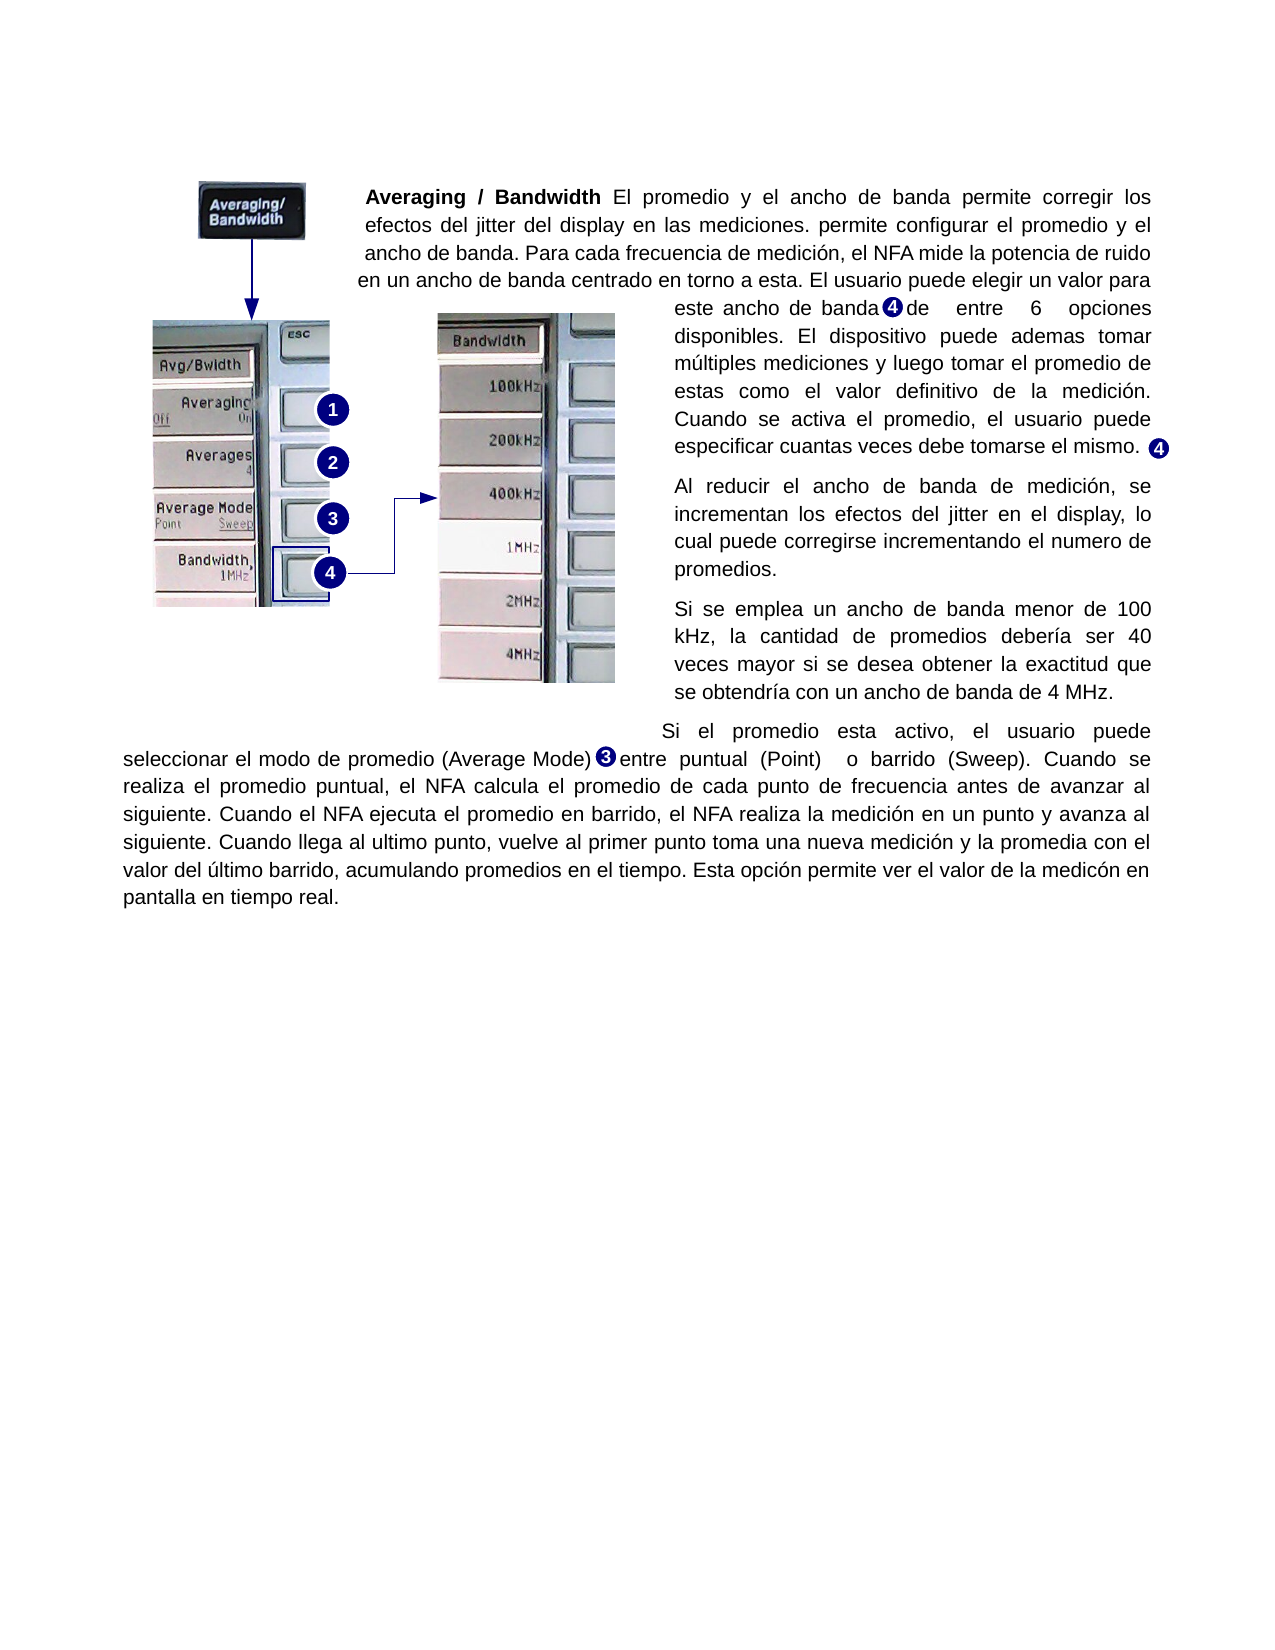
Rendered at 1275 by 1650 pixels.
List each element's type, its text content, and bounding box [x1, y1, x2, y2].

text Al reducir el ancho de banda de medición, se incrementan los efectos del jitter en el display, lo cual puede corregirse incrementando el numero de promedios. [615, 470, 1152, 581]
text Averaging / Bandwidth El promedio y el ancho de banda permite corregir los efectos del jitter del display en las mediciones. permite configurar el promedio y el ancho de banda. Para cada frecuencia de medición, el NFA mide la potencia de ruido en un ancho de banda centrado en torno a esta. El usuario puede elegir un valor para este ancho de banda de entre 6 opciones disponibles. El dispositivo puede ademas tomar múltiples mediciones y luego tomar el promedio de estas como el valor definitivo de la medición. Cuando se activa el promedio, el usuario puede especificar cuantas veces debe tomarse el mismo. [253, 181, 1152, 458]
text Si se emplea un ancho de banda menor de 100 kHz, la cantidad de promedios debería ser 40 veces mayor si se desea obtener la exactitud que se obtendría con un ancho de banda de 4 MHz. [123, 593, 1152, 703]
text Si el promedio esta activo, el usuario puede seleccionar el modo de promedio (Average Mode) entre puntual (Point) o barrido (Sweep). Cuando se realiza el promedio puntual, el NFA calcula el promedio de cada punto de frecuencia antes de avanzar al siguiente. Cuando el NFA ejecuta el promedio en barrido, el NFA realiza la medición en un punto y avanza al siguiente. Cuando llega al ultimo punto, vuelve al primer punto toma una nueva medición y la promedia con el valor del último barrido, acumulando promedios en el tiempo. Esta opción permite ver el valor de la medicón en pantalla en tiempo real. [123, 715, 1152, 909]
text [123, 181, 251, 458]
picture [197, 181, 307, 241]
picture [152, 320, 330, 607]
picture [274, 548, 328, 600]
text Al reducir el ancho de banda de medición, se incrementan los efectos del jitter en el display, lo cual puede corregirse incrementando el numero de promedios. [330, 470, 437, 573]
picture [437, 313, 615, 683]
text Al reducir el ancho de banda de medición, se incrementan los efectos del jitter en el display, lo cual puede corregirse incrementando el numero de promedios. [123, 470, 152, 581]
text Al reducir el ancho de banda de medición, se incrementan los efectos del jitter en el display, lo cual puede corregirse incrementando el numero de promedios. [348, 499, 437, 581]
